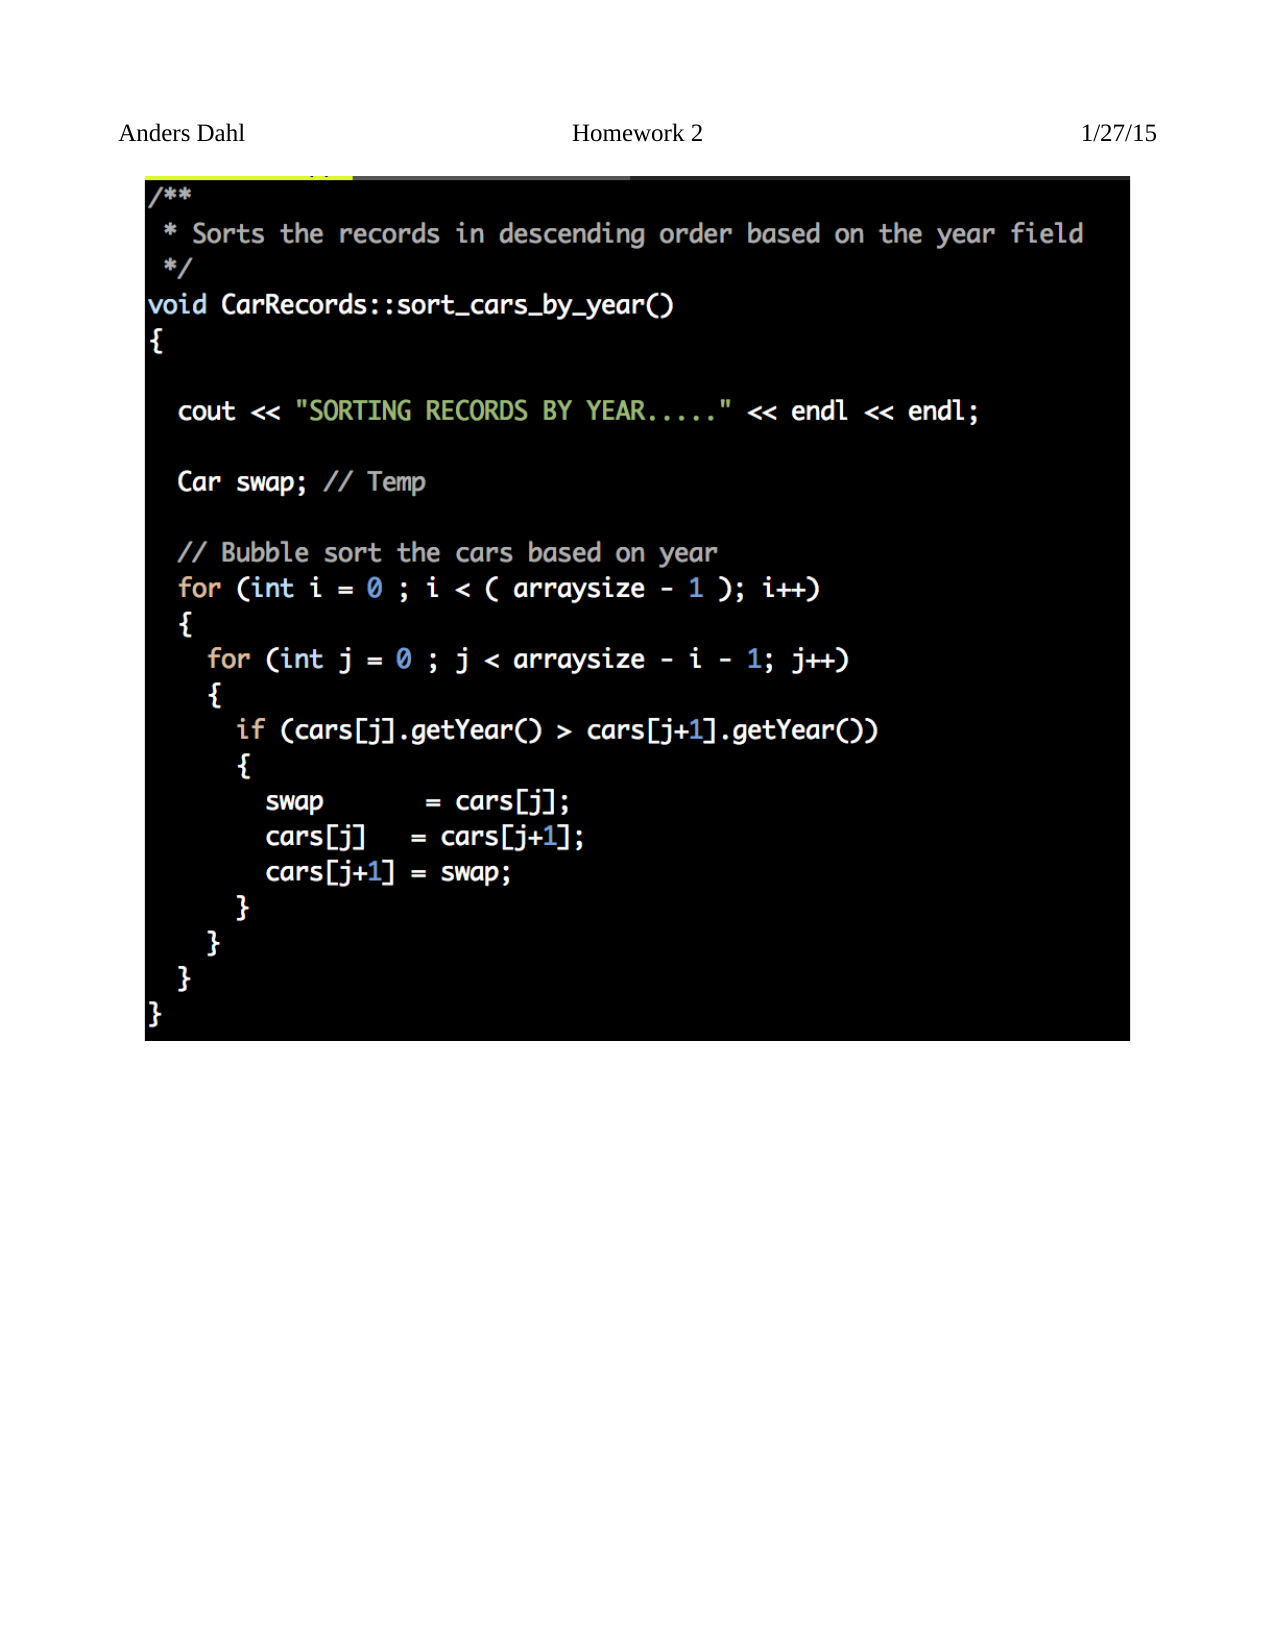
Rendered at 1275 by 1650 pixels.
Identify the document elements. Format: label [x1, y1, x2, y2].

picture [144, 176, 1131, 1041]
